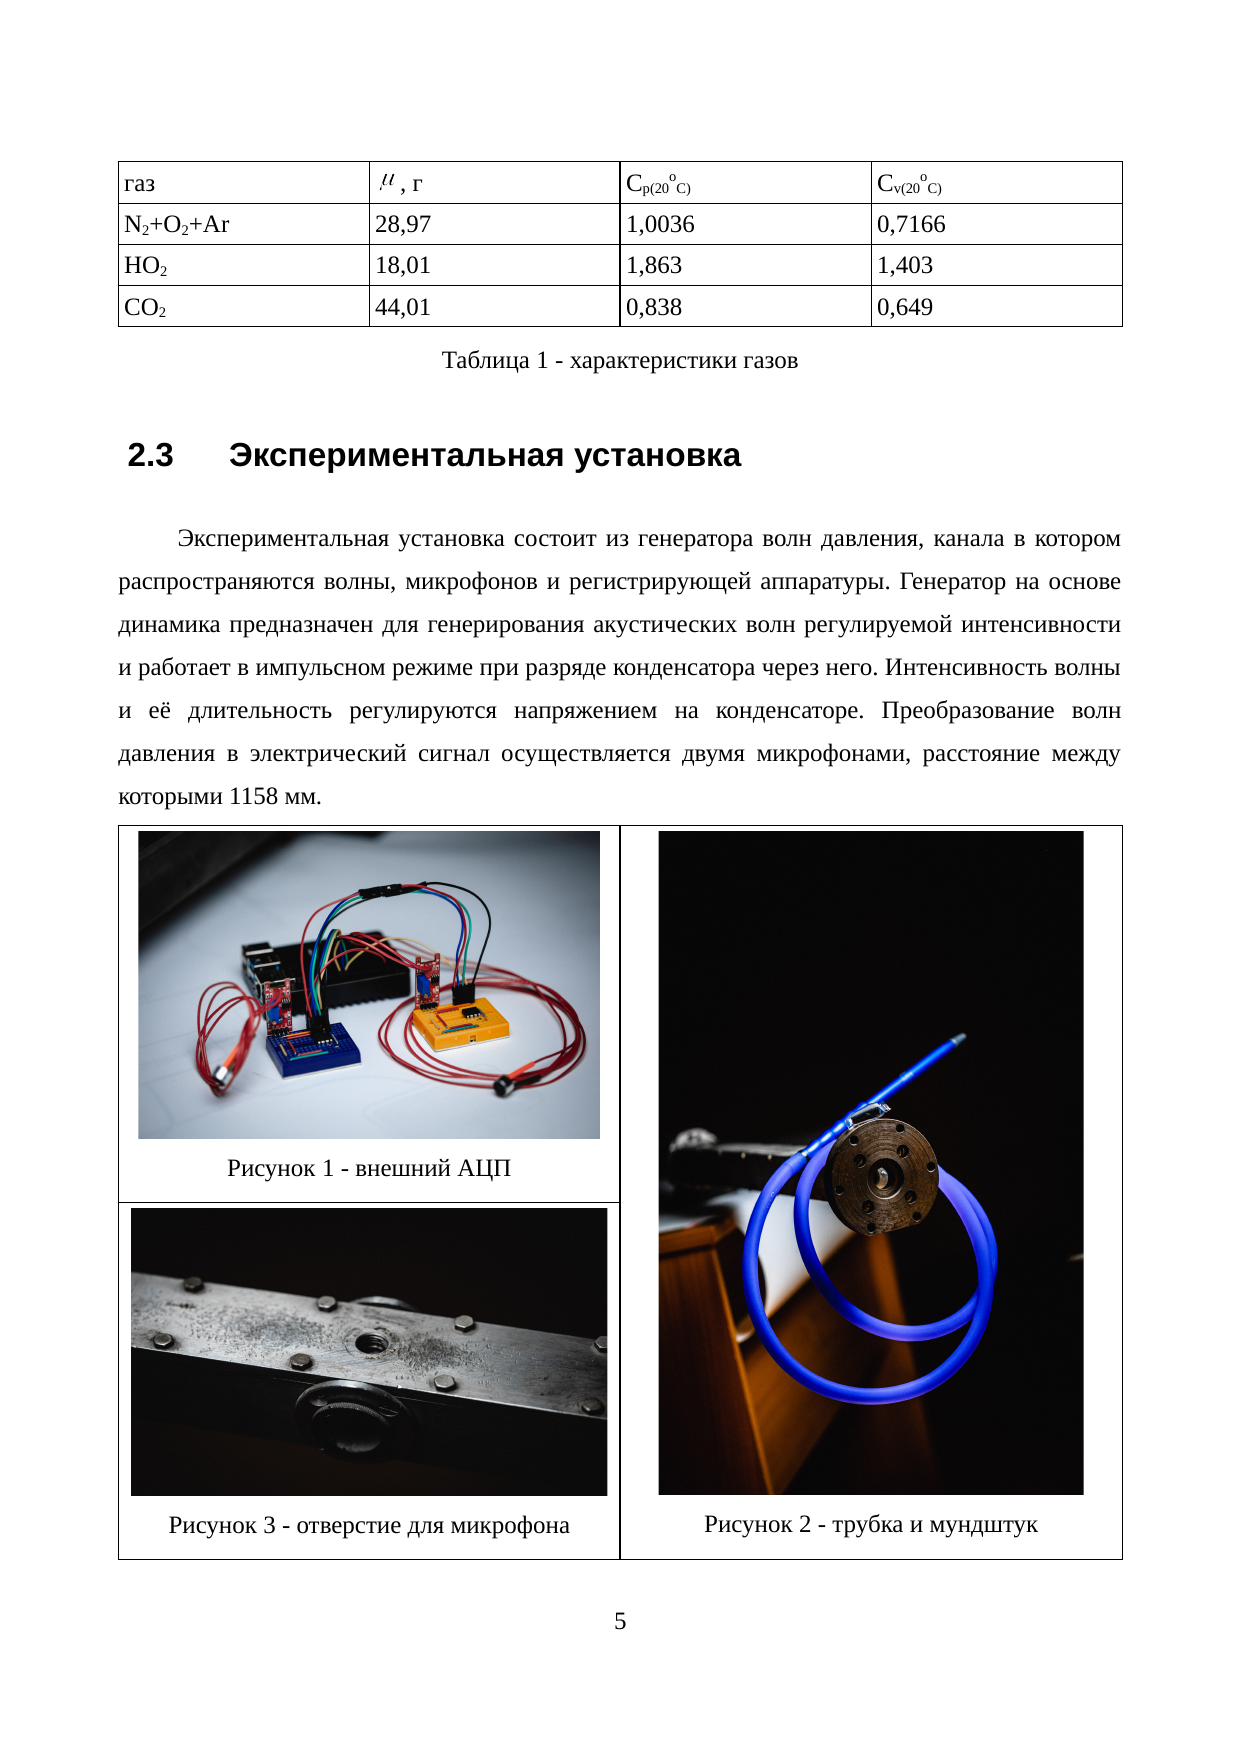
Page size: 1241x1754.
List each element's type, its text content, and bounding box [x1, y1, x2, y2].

table_cell 44,01 [370, 286, 619, 326]
table_cell 0,649 [872, 286, 1122, 326]
table_header , г [370, 162, 619, 202]
table_header Cp(20oC) [621, 162, 871, 202]
table_header Рисунок 1 - внешний АЦП [119, 826, 619, 1202]
table_cell CO2 [119, 286, 369, 326]
table_cell 1,0036 [621, 204, 871, 244]
table_cell 1,863 [621, 245, 871, 285]
picture [138, 831, 600, 1139]
table_cell Рисунок 3 - отверстие для микрофона [119, 1203, 619, 1559]
table_cell N2+O2+Ar [119, 204, 369, 244]
table_cell 18,01 [370, 245, 619, 285]
table_cell 1,403 [872, 245, 1122, 285]
table_header газ [119, 162, 369, 202]
text Экспериментальная установка состоит из генератора волн давления, канала в котором распространяются волны, микрофонов и регистрирующей аппаратуры. Генератор на основе динамика предназначен для генерирования акустических волн регулируемой интенсивности и работает в импульсном режиме при разряде конденсатора через него. Интенсивность волны и её длительность регулируются напряжением на конденсаторе. Преобразование волн давления в электрический сигнал осуществляется двумя микрофонами, расстояние между которыми 1158 мм. [118, 523, 1122, 810]
table_cell HO2 [119, 245, 369, 285]
text Таблица 1 - характеристики газов [118, 345, 1122, 374]
table_cell 0,838 [621, 286, 871, 326]
subtitle Экспериментальная установка [118, 436, 1122, 474]
table_cell 0,7166 [872, 204, 1122, 244]
picture [131, 1208, 608, 1496]
table_header Рисунок 2 - трубка и мундштук [621, 826, 1122, 1559]
table_header Cv(20oC) [872, 162, 1122, 202]
picture [658, 831, 1084, 1495]
table_cell 28,97 [370, 204, 619, 244]
